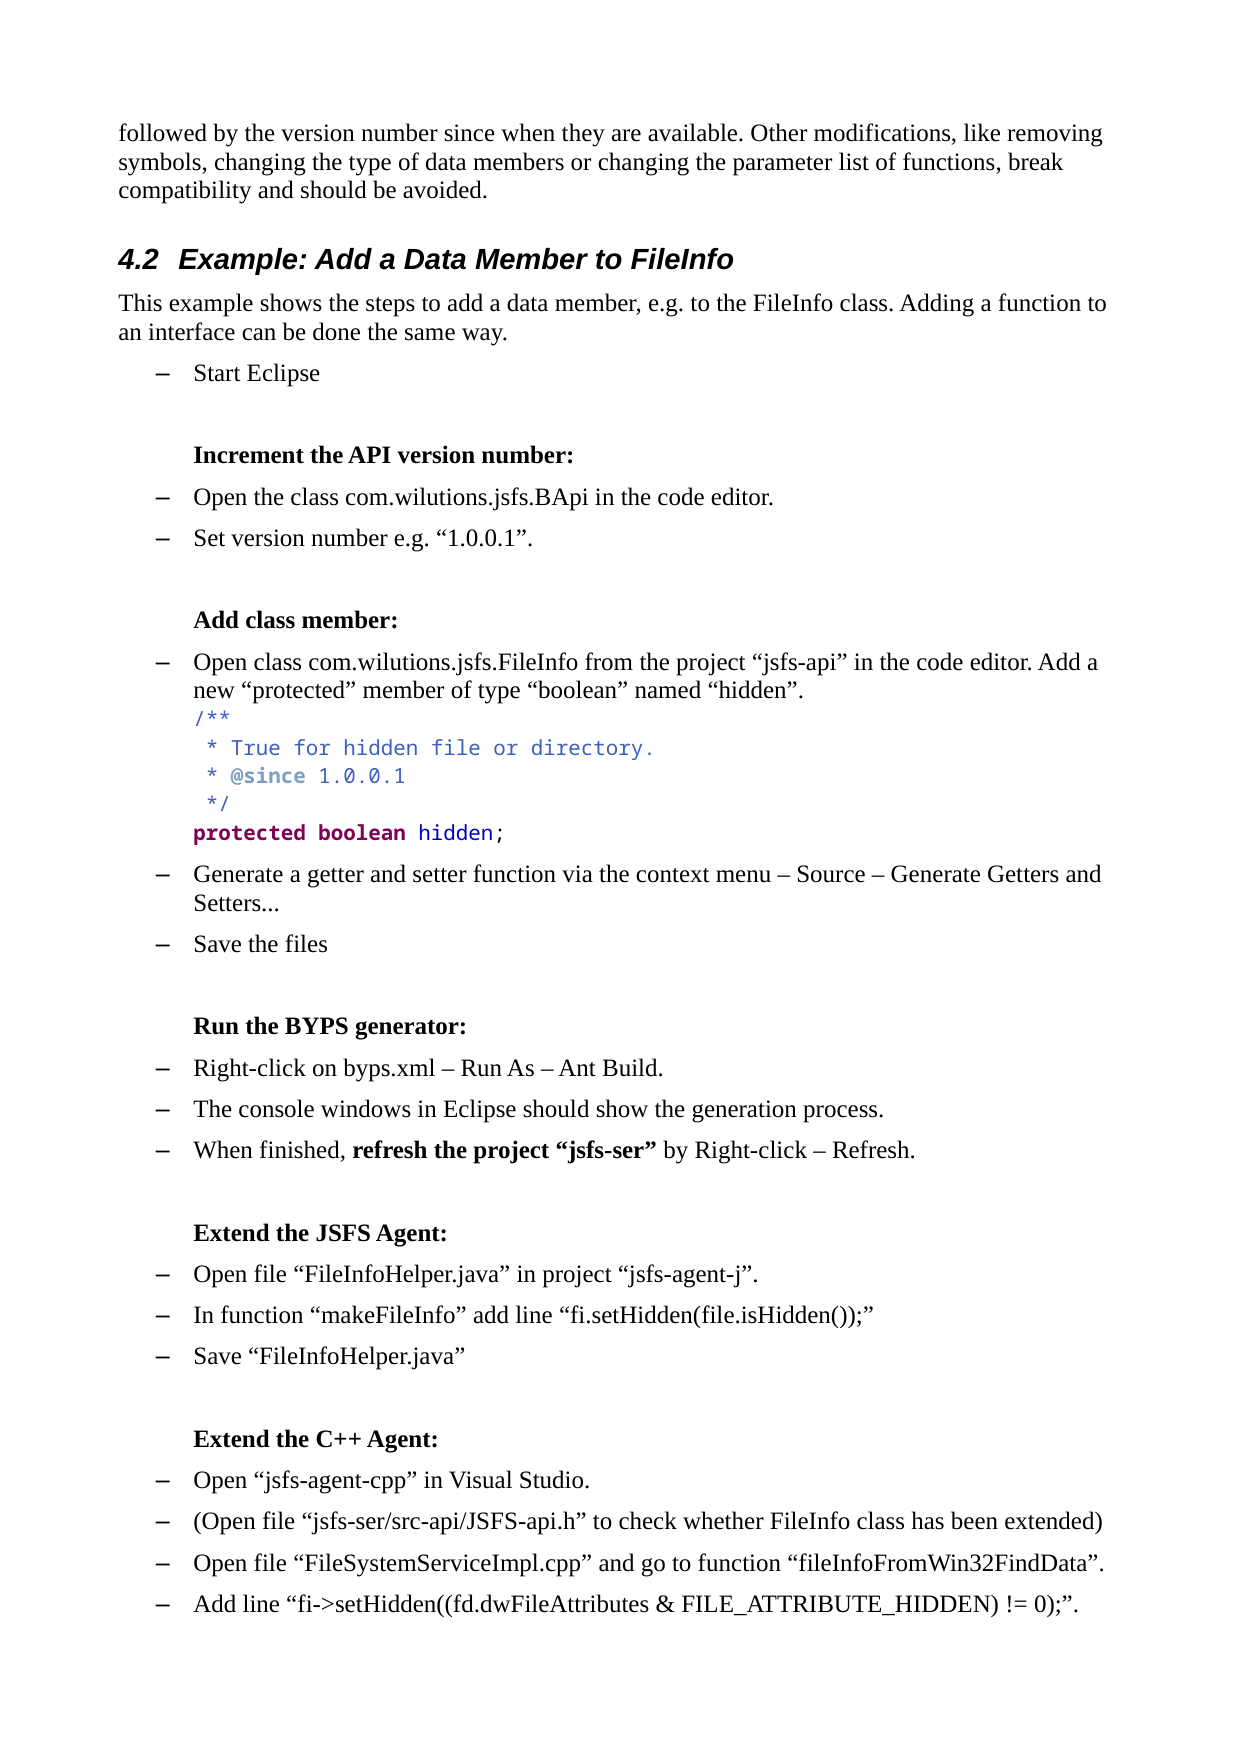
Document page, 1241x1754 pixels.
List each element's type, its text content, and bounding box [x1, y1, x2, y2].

list Right-click on byps.xml – Run As – Ant Build. [156, 1053, 1122, 1081]
list Extend the C++ Agent: [156, 1424, 1122, 1453]
list Generate a getter and setter function via the context menu – Source – Generate Getters and Setters... [156, 859, 1122, 916]
subtitle Example: Add a Data Member to FileInfo [118, 242, 1122, 275]
list Save “FileInfoHelper.java” [156, 1341, 1122, 1370]
list Open “jsfs-agent-cpp” in Visual Studio. [156, 1465, 1122, 1494]
list When finished, refresh the project “jsfs-ser” by Right-click – Refresh. [156, 1135, 1122, 1164]
list Extend the JSFS Agent: [156, 1218, 1122, 1246]
list The console windows in Eclipse should show the generation process. [156, 1094, 1122, 1123]
text This example shows the steps to add a data member, e.g. to the FileInfo class. Adding a function to an interface can be done the same way. [118, 288, 1122, 345]
list In function “makeFileInfo” add line “fi.setHidden(file.isHidden());” [156, 1300, 1122, 1329]
list Open the class com.wilutions.jsfs.BApi in the code editor. [156, 482, 1122, 510]
list Add class member: [156, 605, 1122, 634]
list Set version number e.g. “1.0.0.1”. [156, 523, 1122, 552]
list Save the files [156, 929, 1122, 958]
list (Open file “jsfs-ser/src-api/JSFS-api.h” to check whether FileInfo class has been extended) [156, 1506, 1122, 1535]
list Add line “fi->setHidden((fd.dwFileAttributes & FILE_ATTRIBUTE_HIDDEN) != 0);”. [156, 1589, 1122, 1618]
list Open class com.wilutions.jsfs.FileInfo from the project “jsfs-api” in the code editor. Add a new “protected” member of type “boolean” named “hidden”. /** * True for hidden file or directory. * @since 1.0.0.1 */ protected boolean hidden; [156, 647, 1122, 846]
list Increment the API version number: [156, 440, 1122, 469]
list Run the BYPS generator: [156, 1011, 1122, 1040]
text followed by the version number since when they are available. Other modifications, like removing symbols, changing the type of data members or changing the parameter list of functions, break compatibility and should be avoided. [118, 118, 1122, 204]
list Start Eclipse [156, 358, 1122, 387]
list Open file “FileSystemServiceImpl.cpp” and go to function “fileInfoFromWin32FindData”. [156, 1548, 1122, 1576]
list Open file “FileInfoHelper.java” in project “jsfs-agent-j”. [156, 1259, 1122, 1288]
